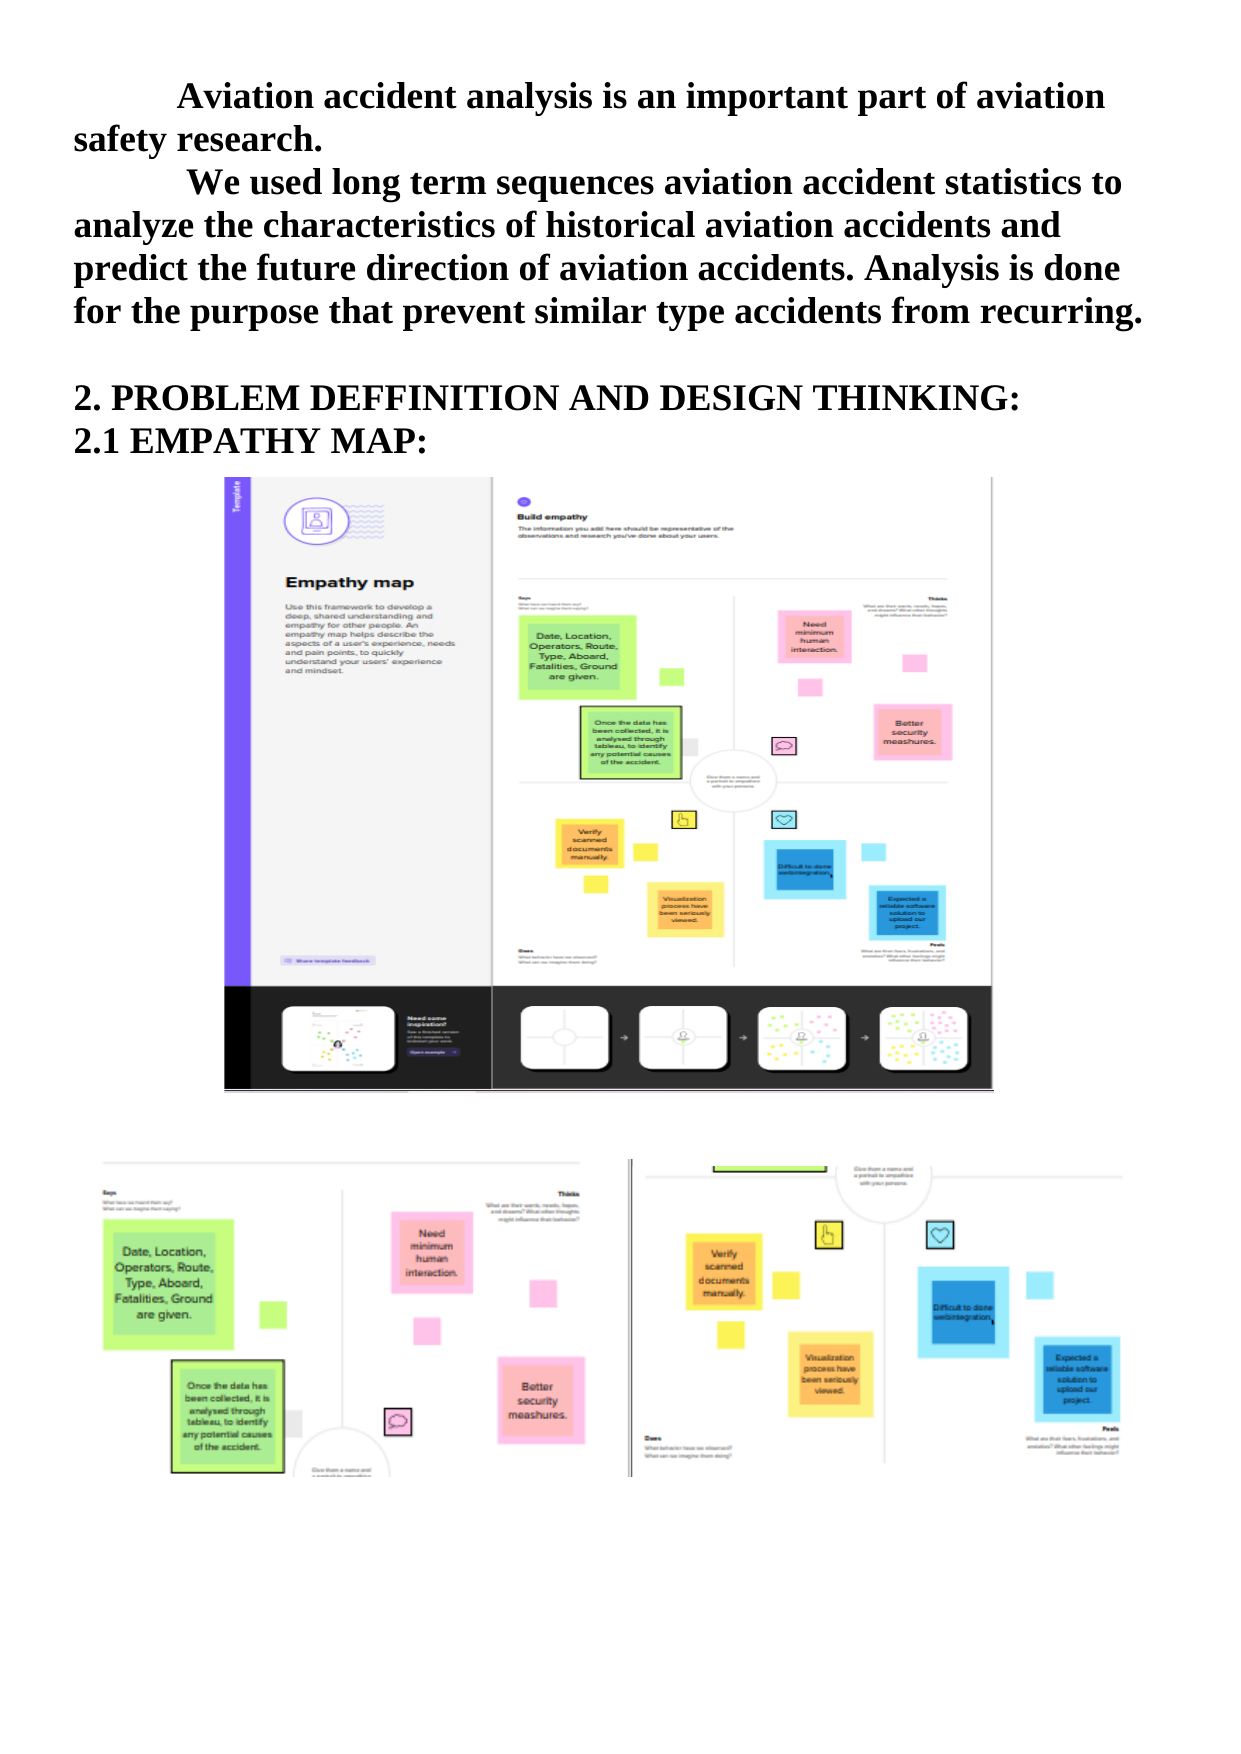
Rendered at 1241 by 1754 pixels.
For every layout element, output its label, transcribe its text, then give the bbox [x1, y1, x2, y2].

list 2.1 EMPATHY MAP: [73, 418, 1167, 461]
text 2. PROBLEM DEFFINITION AND DESIGN THINKING: [73, 375, 1167, 418]
picture [224, 477, 994, 1093]
list Aviation accident analysis is an important part of aviation safety research. [73, 73, 1167, 159]
picture [79, 1159, 1169, 1491]
text We used long term sequences aviation accident statistics to analyze the characteristics of historical aviation accidents and predict the future direction of aviation accidents. Analysis is done for the purpose that prevent similar type accidents from recurring. [73, 159, 1167, 332]
